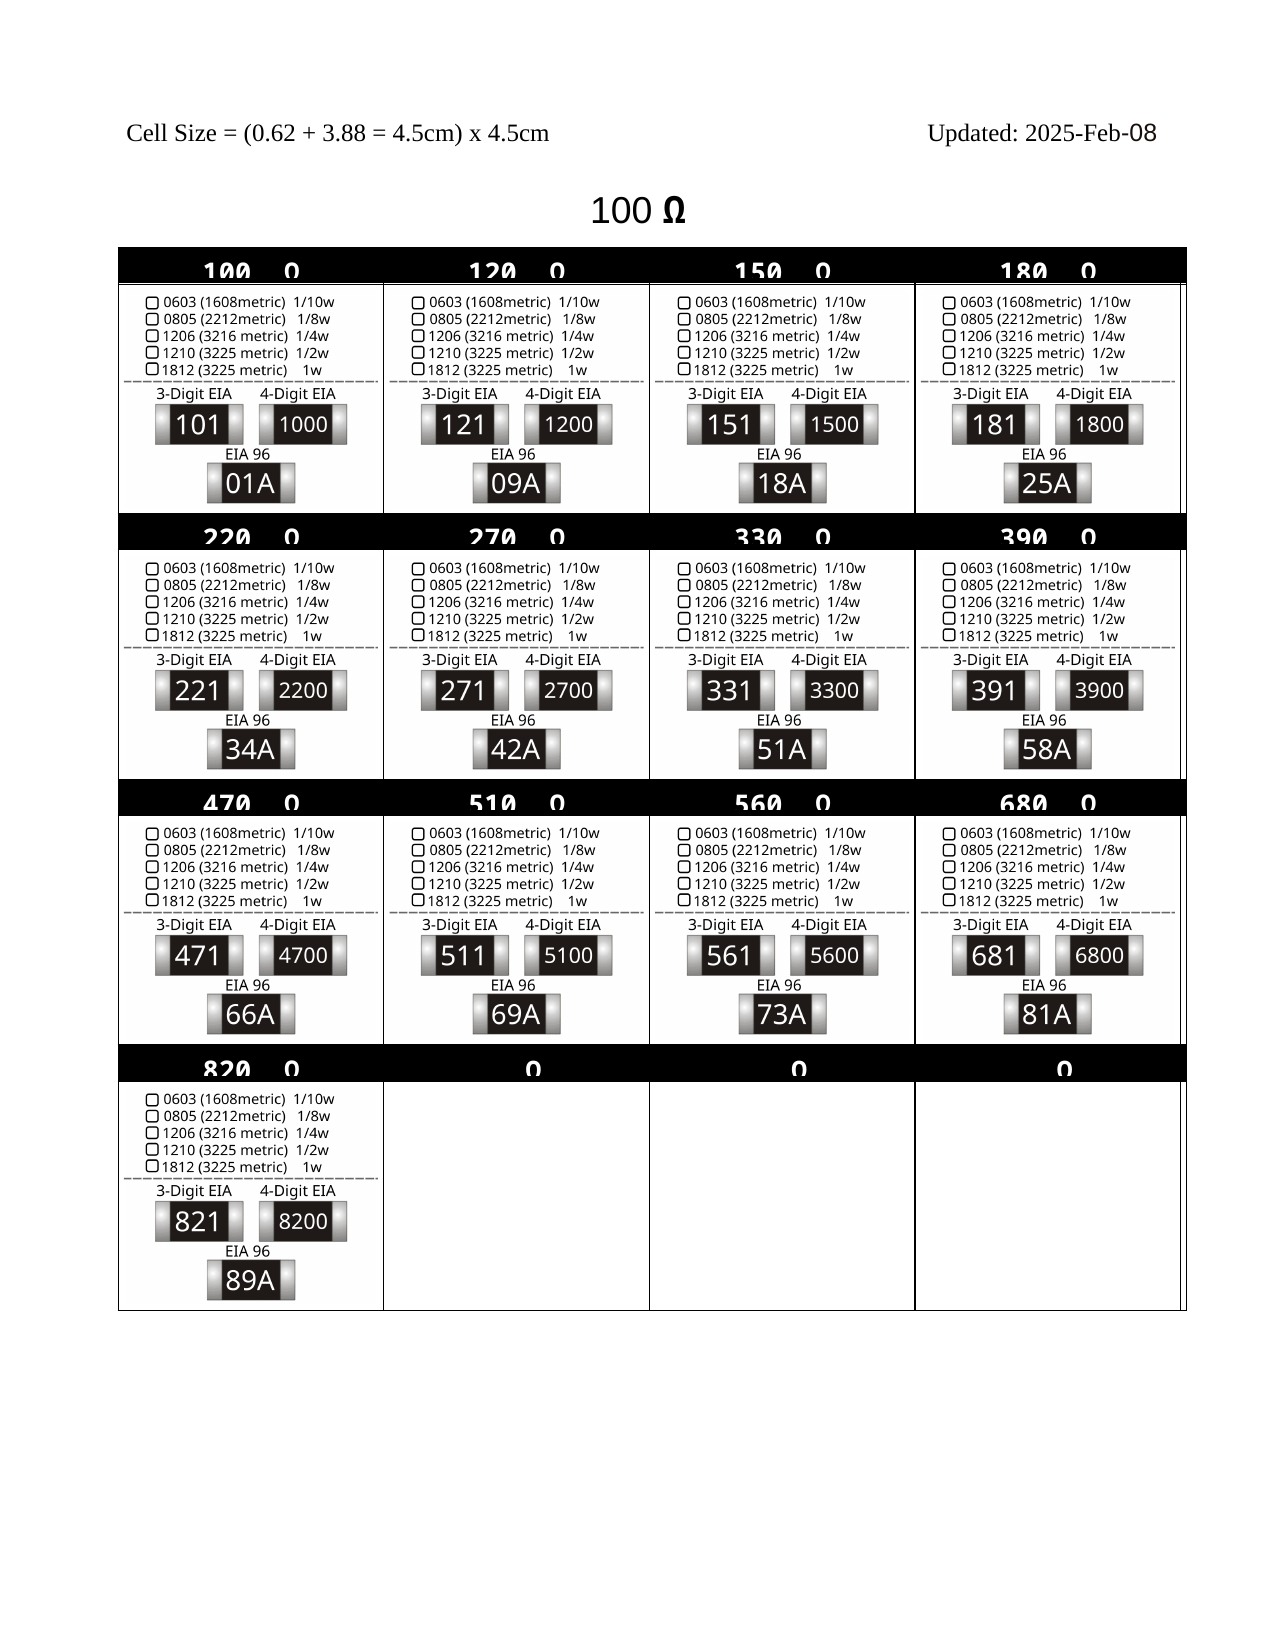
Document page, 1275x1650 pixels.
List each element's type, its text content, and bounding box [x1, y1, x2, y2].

table_cell [119, 816, 383, 1044]
table_cell [650, 550, 914, 778]
table_cell 680 Ω [916, 780, 1180, 815]
table_cell [119, 285, 383, 513]
picture [389, 556, 644, 776]
table_header [1181, 248, 1186, 283]
table_cell [119, 1082, 383, 1310]
table_cell 820 Ω [119, 1045, 383, 1081]
table_cell [916, 1082, 1180, 1310]
table_header 180 Ω [916, 248, 1180, 283]
picture [123, 822, 378, 1041]
picture [389, 822, 644, 1041]
table_cell [1181, 285, 1186, 513]
table_cell [384, 285, 649, 513]
table_cell 390 Ω [916, 514, 1180, 549]
table_cell [1181, 1045, 1186, 1081]
table_cell [916, 285, 1180, 513]
table_cell [650, 816, 914, 1044]
table_cell 220 Ω [119, 514, 383, 549]
table_cell Ω [916, 1045, 1180, 1081]
subtitle 100 Ω [118, 183, 1157, 234]
table_cell [1181, 514, 1186, 549]
table_cell [650, 1082, 914, 1310]
picture [920, 556, 1175, 776]
picture [123, 290, 378, 510]
table_cell 270 Ω [384, 514, 649, 549]
table_cell [916, 816, 1180, 1044]
table_cell [1181, 1082, 1186, 1310]
table_cell 330 Ω [650, 514, 914, 549]
table_cell [1181, 550, 1186, 778]
table_cell [384, 816, 649, 1044]
table_cell [1181, 816, 1186, 1044]
table_cell [119, 550, 383, 778]
table_header 120 Ω [384, 248, 649, 283]
picture [655, 290, 910, 510]
table_cell [384, 550, 649, 778]
picture [123, 556, 378, 776]
picture [655, 822, 910, 1041]
table_cell 510 Ω [384, 780, 649, 815]
table_cell 560 Ω [650, 780, 914, 815]
table_cell [916, 550, 1180, 778]
table_cell [1181, 780, 1186, 815]
table_header 100 Ω [119, 248, 383, 283]
table_cell [384, 1082, 649, 1310]
table_cell 470 Ω [119, 780, 383, 815]
table_cell [650, 285, 914, 513]
picture [389, 290, 644, 510]
table_cell Ω [650, 1045, 914, 1081]
picture [920, 822, 1175, 1041]
picture [123, 1087, 378, 1307]
table_header 150 Ω [650, 248, 914, 283]
picture [655, 556, 910, 776]
picture [920, 290, 1175, 510]
table_cell Ω [384, 1045, 649, 1081]
